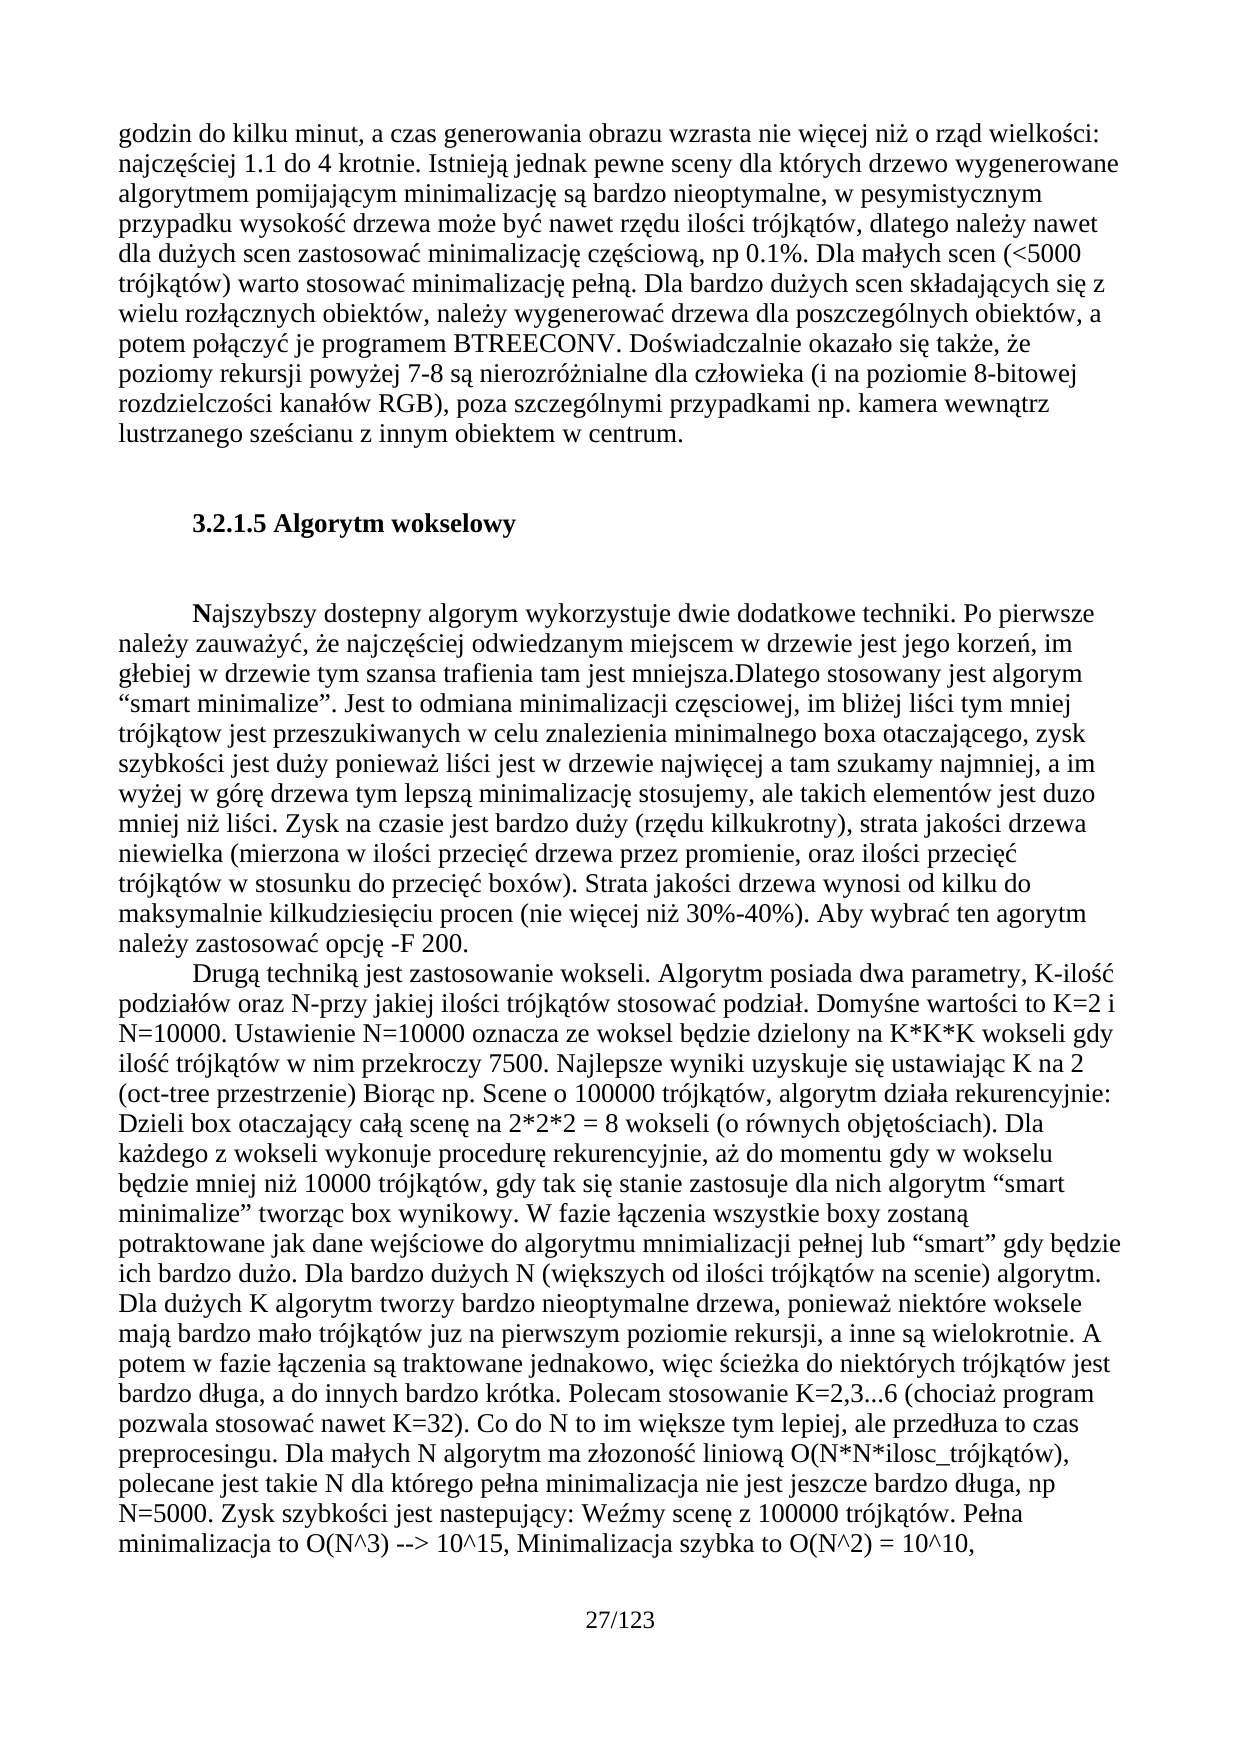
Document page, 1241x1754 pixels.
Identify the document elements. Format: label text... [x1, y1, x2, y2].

text godzin do kilku minut, a czas generowania obrazu wzrasta nie więcej niż o rząd wielkości: najczęściej 1.1 do 4 krotnie. Istnieją jednak pewne sceny dla których drzewo wygenerowane algorytmem pomijającym minimalizację są bardzo nieoptymalne, w pesymistycznym przypadku wysokość drzewa może być nawet rzędu ilości trójkątów, dlatego należy nawet dla dużych scen zastosować minimalizację częściową, np 0.1%. Dla małych scen (<5000 trójkątów) warto stosować minimalizację pełną. Dla bardzo dużych scen składających się z wielu rozłącznych obiektów, należy wygenerować drzewa dla poszczególnych obiektów, a potem połączyć je programem BTREECONV. Doświadczalnie okazało się także, że poziomy rekursji powyżej 7-8 są nierozróżnialne dla człowieka (i na poziomie 8-bitowej rozdzielczości kanałów RGB), poza szczególnymi przypadkami np. kamera wewnątrz lustrzanego sześcianu z innym obiektem w centrum. [118, 118, 1122, 448]
text Drugą techniką jest zastosowanie wokseli. Algorytm posiada dwa parametry, K-ilość podziałów oraz N-przy jakiej ilości trójkątów stosować podział. Domyśne wartości to K=2 i N=10000. Ustawienie N=10000 oznacza ze woksel będzie dzielony na K*K*K wokseli gdy ilość trójkątów w nim przekroczy 7500. Najlepsze wyniki uzyskuje się ustawiając K na 2 (oct-tree przestrzenie) Biorąc np. Scene o 100000 trójkątów, algorytm działa rekurencyjnie: Dzieli box otaczający całą scenę na 2*2*2 = 8 wokseli (o równych objętościach). Dla każdego z wokseli wykonuje procedurę rekurencyjnie, aż do momentu gdy w wokselu będzie mniej niż 10000 trójkątów, gdy tak się stanie zastosuje dla nich algorytm “smart minimalize” tworząc box wynikowy. W fazie łączenia wszystkie boxy zostaną potraktowane jak dane wejściowe do algorytmu mnimializacji pełnej lub “smart” gdy będzie ich bardzo dużo. Dla bardzo dużych N (większych od ilości trójkątów na scenie) algorytm. Dla dużych K algorytm tworzy bardzo nieoptymalne drzewa, ponieważ niektóre woksele mają bardzo mało trójkątów juz na pierwszym poziomie rekursji, a inne są wielokrotnie. A potem w fazie łączenia są traktowane jednakowo, więc ścieżka do niektórych trójkątów jest bardzo długa, a do innych bardzo krótka. Polecam stosowanie K=2,3...6 (chociaż program pozwala stosować nawet K=32). Co do N to im większe tym lepiej, ale przedłuza to czas preprocesingu. Dla małych N algorytm ma złozoność liniową O(N*N*ilosc_trójkątów), polecane jest takie N dla którego pełna minimalizacja nie jest jeszcze bardzo długa, np N=5000. Zysk szybkości jest nastepujący: Weźmy scenę z 100000 trójkątów. Pełna minimalizacja to O(N^3) --> 10^15, Minimalizacja szybka to O(N^2) = 10^10, [118, 958, 1122, 1558]
text Najszybszy dostepny algorym wykorzystuje dwie dodatkowe techniki. Po pierwsze należy zauważyć, że najczęściej odwiedzanym miejscem w drzewie jest jego korzeń, im głebiej w drzewie tym szansa trafienia tam jest mniejsza.Dlatego stosowany jest algorym “smart minimalize”. Jest to odmiana minimalizacji częsciowej, im bliżej liści tym mniej trójkątow jest przeszukiwanych w celu znalezienia minimalnego boxa otaczającego, zysk szybkości jest duży ponieważ liści jest w drzewie najwięcej a tam szukamy najmniej, a im wyżej w górę drzewa tym lepszą minimalizację stosujemy, ale takich elementów jest duzo mniej niż liści. Zysk na czasie jest bardzo duży (rzędu kilkukrotny), strata jakości drzewa niewielka (mierzona w ilości przecięć drzewa przez promienie, oraz ilości przecięć trójkątów w stosunku do przecięć boxów). Strata jakości drzewa wynosi od kilku do maksymalnie kilkudziesięciu procen (nie więcej niż 30%-40%). Aby wybrać ten agorytm należy zastosować opcję -F 200. [118, 598, 1122, 958]
text 3.2.1.5 Algorytm wokselowy [118, 508, 1122, 538]
